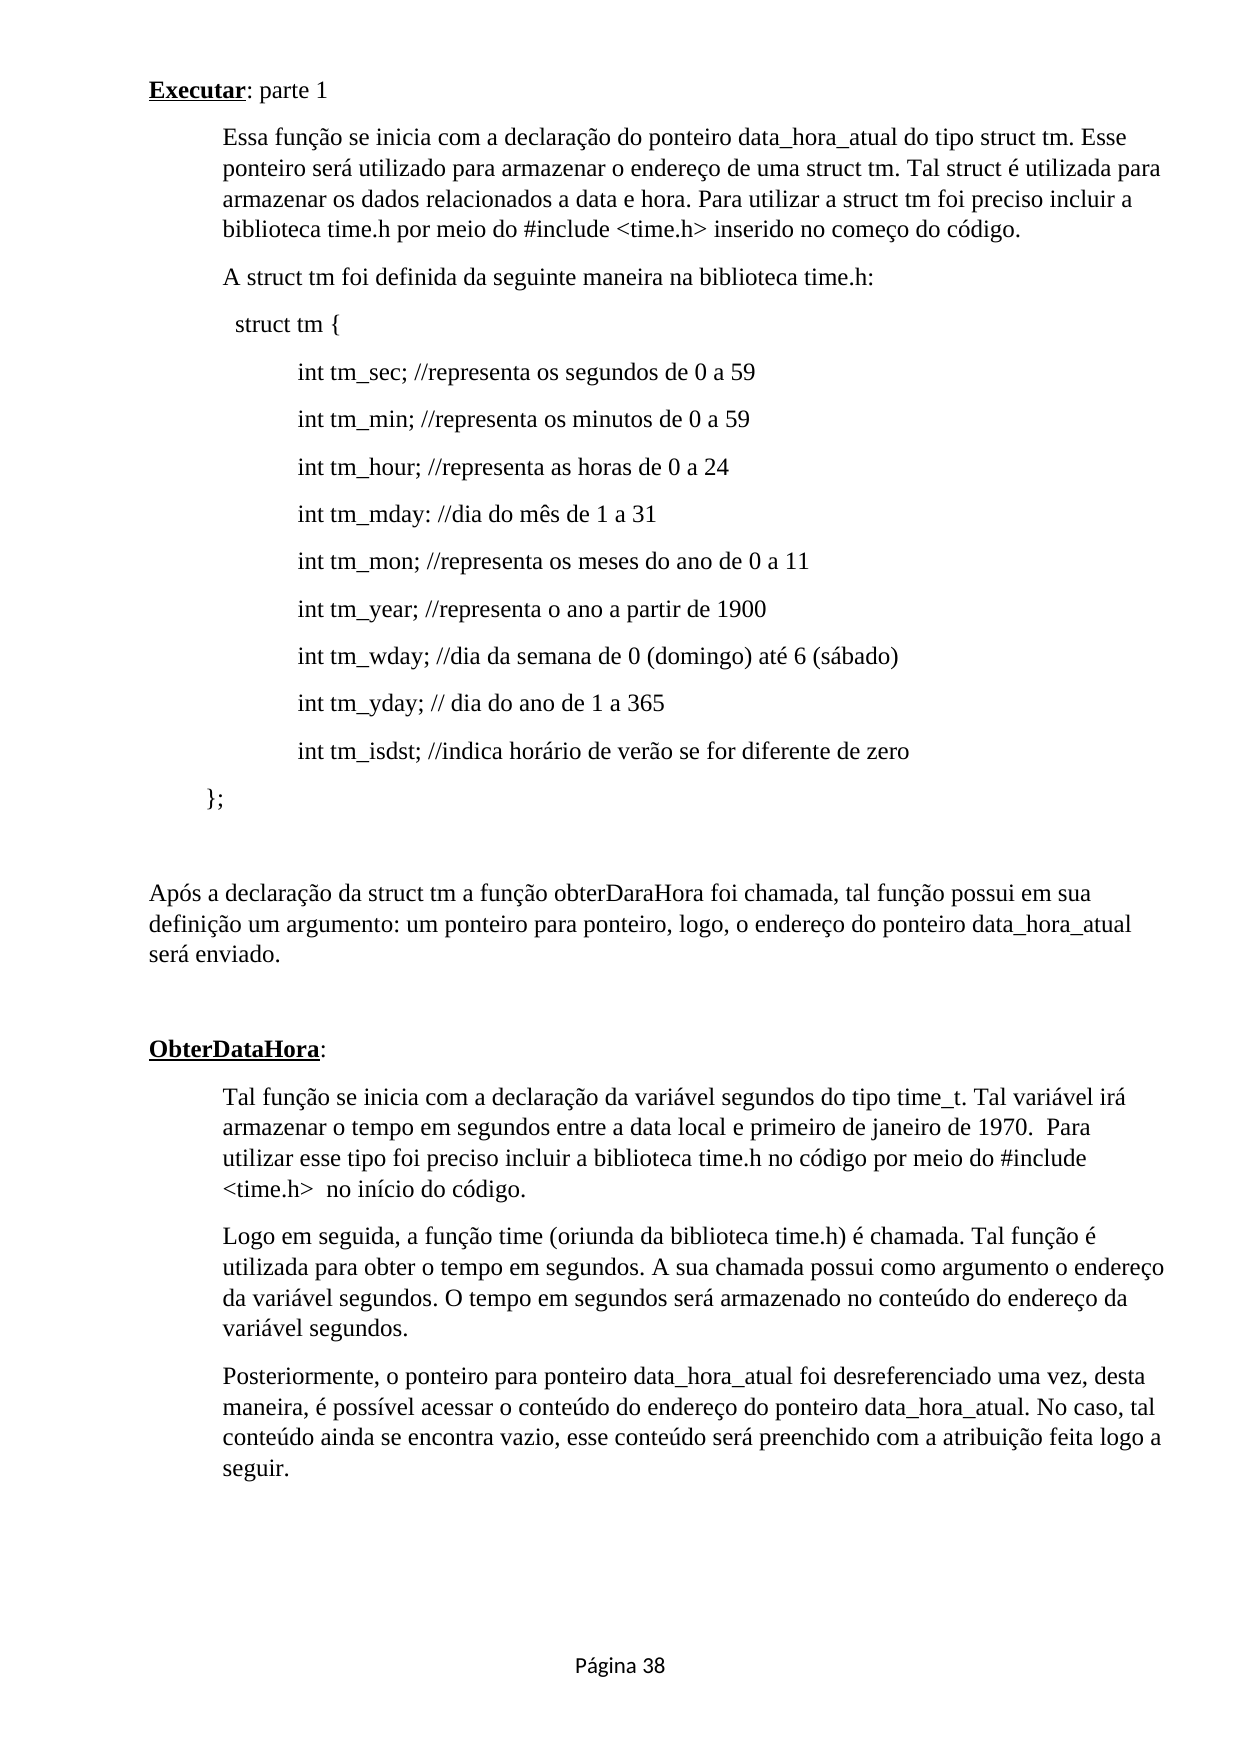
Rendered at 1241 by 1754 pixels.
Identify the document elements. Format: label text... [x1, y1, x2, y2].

text int tm_wday; //dia da semana de 0 (domingo) até 6 (sábado) [222, 641, 1165, 670]
text Executar: parte 1 [149, 75, 1165, 104]
text int tm_isdst; //indica horário de verão se for diferente de zero [222, 736, 1165, 765]
text struct tm { [222, 309, 1165, 338]
text Posteriormente, o ponteiro para ponteiro data_hora_atual foi desreferenciado uma vez, desta maneira, é possível acessar o conteúdo do endereço do ponteiro data_hora_atual. No caso, tal conteúdo ainda se encontra vazio, esse conteúdo será preenchido com a atribuição feita logo a seguir. [222, 1361, 1165, 1482]
text int tm_mday: //dia do mês de 1 a 31 [222, 499, 1165, 528]
text Logo em seguida, a função time (oriunda da biblioteca time.h) é chamada. Tal função é utilizada para obter o tempo em segundos. A sua chamada possui como argumento o endereço da variável segundos. O tempo em segundos será armazenado no conteúdo do endereço da variável segundos. [222, 1221, 1165, 1342]
text int tm_min; //representa os minutos de 0 a 59 [222, 404, 1165, 433]
text A struct tm foi definida da seguinte maneira na biblioteca time.h: [222, 262, 1165, 291]
text int tm_mon; //representa os meses do ano de 0 a 11 [222, 546, 1165, 575]
text Tal função se inicia com a declaração da variável segundos do tipo time_t. Tal variável irá armazenar o tempo em segundos entre a data local e primeiro de janeiro de 1970. Para utilizar esse tipo foi preciso incluir a biblioteca time.h no código por meio do #include <time.h> no início do código. [222, 1082, 1165, 1203]
text }; [149, 783, 1165, 812]
text int tm_sec; //representa os segundos de 0 a 59 [222, 357, 1165, 386]
text Essa função se inicia com a declaração do ponteiro data_hora_atual do tipo struct tm. Esse ponteiro será utilizado para armazenar o endereço de uma struct tm. Tal struct é utilizada para armazenar os dados relacionados a data e hora. Para utilizar a struct tm foi preciso incluir a biblioteca time.h por meio do #include <time.h> inserido no começo do código. [222, 122, 1165, 243]
text ObterDataHora: [149, 1034, 1165, 1063]
text int tm_hour; //representa as horas de 0 a 24 [222, 452, 1165, 480]
text int tm_yday; // dia do ano de 1 a 365 [222, 688, 1165, 717]
text int tm_year; //representa o ano a partir de 1900 [222, 594, 1165, 622]
text Após a declaração da struct tm a função obterDaraHora foi chamada, tal função possui em sua definição um argumento: um ponteiro para ponteiro, logo, o endereço do ponteiro data_hora_atual será enviado. [149, 878, 1165, 968]
